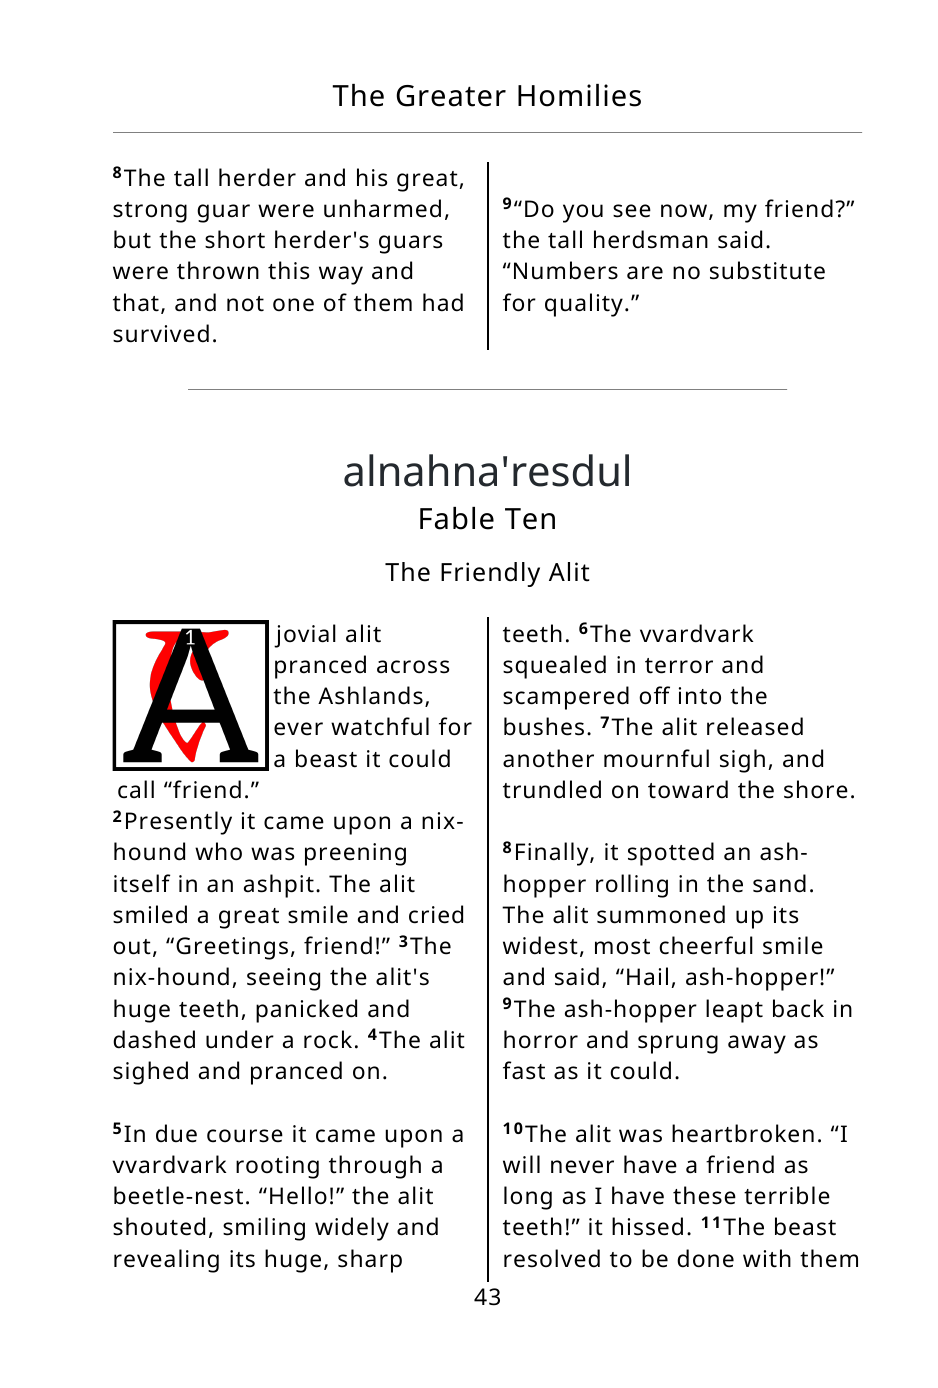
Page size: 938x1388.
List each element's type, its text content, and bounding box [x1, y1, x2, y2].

text jovial alit [112, 618, 472, 649]
text Fable Ten [112, 498, 862, 538]
text The Friendly Alit [112, 555, 862, 589]
text ever watchful for [269, 711, 472, 743]
text 2Presently it came upon a nix-hound who was preening itself in an ashpit. The alit smiled a great smile and cried out, “Greetings, friend!” 3The nix-hound, seeing the alit's huge teeth, panicked and dashed under a rock. 4The alit sighed and pranced on. [112, 805, 472, 1086]
text The Greater Homilies [112, 75, 862, 115]
text 5In due course it came upon a vvardvark rooting through a beetle-nest. “Hello!” the alit shouted, smiling widely and revealing its huge, sharp [112, 1118, 472, 1274]
text teeth. 6The vvardvark squealed in terror and scampered off into the bushes. 7The alit released another mournful sigh, and trundled on toward the shore. [502, 618, 862, 805]
picture [112, 620, 269, 771]
text 8Finally, it spotted an ash-hopper rolling in the sand. The alit summoned up its widest, most cheerful smile and said, “Hail, ash-hopper!” 9The ash-hopper leapt back in horror and sprung away as fast as it could. [502, 836, 862, 1086]
text 8The tall herder and his great, strong guar were unharmed, but the short herder's guars were thrown this way and that, and not one of them had survived. [112, 162, 472, 349]
subtitle alnahna'resdul [112, 442, 862, 498]
text pranced across [269, 649, 472, 680]
text 9“Do you see now, my friend?” the tall herdsman said. “Numbers are no substitute for quality.” [502, 193, 862, 318]
text call “friend.” [112, 774, 472, 805]
text 10The alit was heartbroken. “I will never have a friend as long as I have these terrible teeth!” it hissed. 11The beast resolved to be done with them [502, 1118, 862, 1274]
text a beast it could [112, 743, 472, 774]
text the Ashlands, [269, 680, 472, 711]
